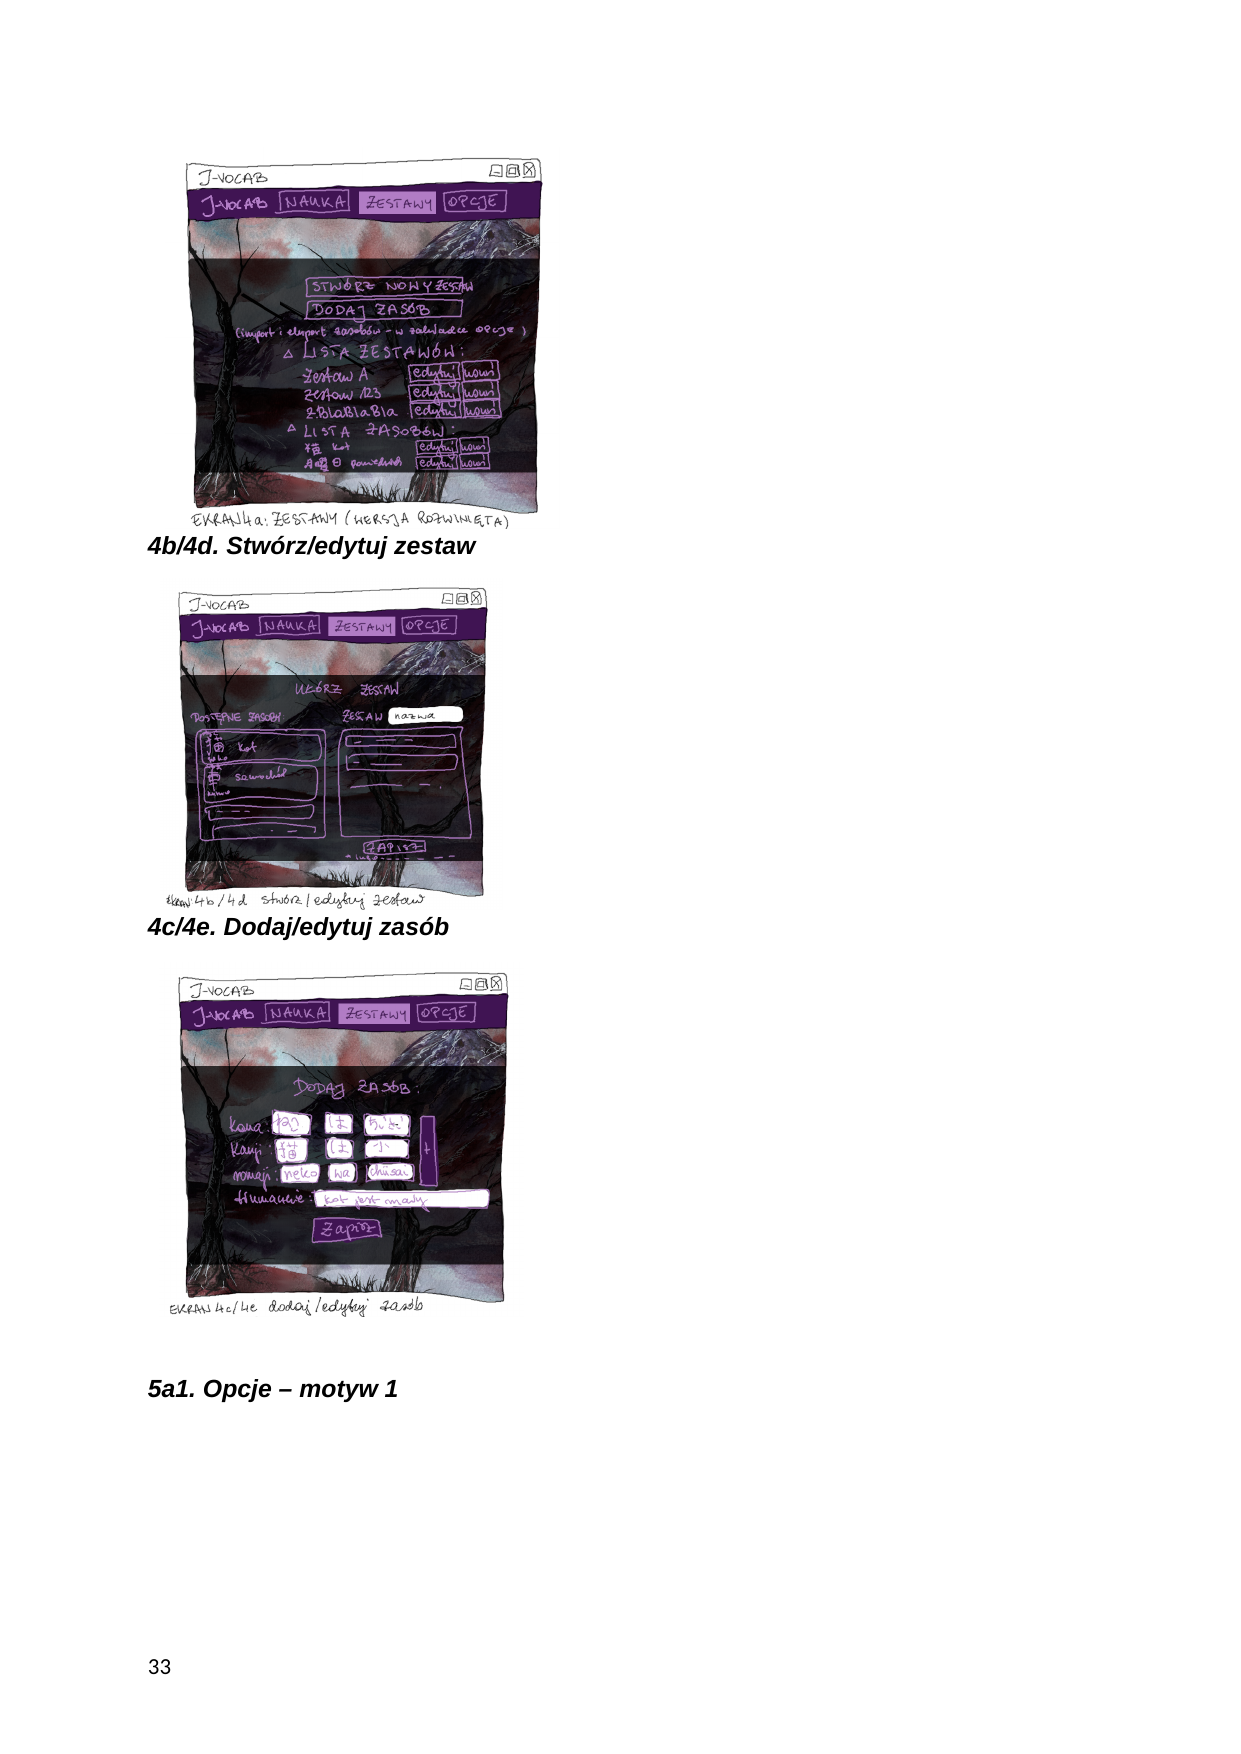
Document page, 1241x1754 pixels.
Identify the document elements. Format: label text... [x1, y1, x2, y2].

subtitle 4c/4e. Dodaj/edytuj zasób [148, 587, 1093, 941]
subtitle 4b/4d. Stwórz/edytuj zestaw [148, 148, 1093, 560]
picture [165, 147, 560, 529]
picture [159, 962, 525, 1317]
subtitle 5a1. Opcje – motyw 1 [148, 1374, 1093, 1402]
picture [160, 578, 503, 910]
